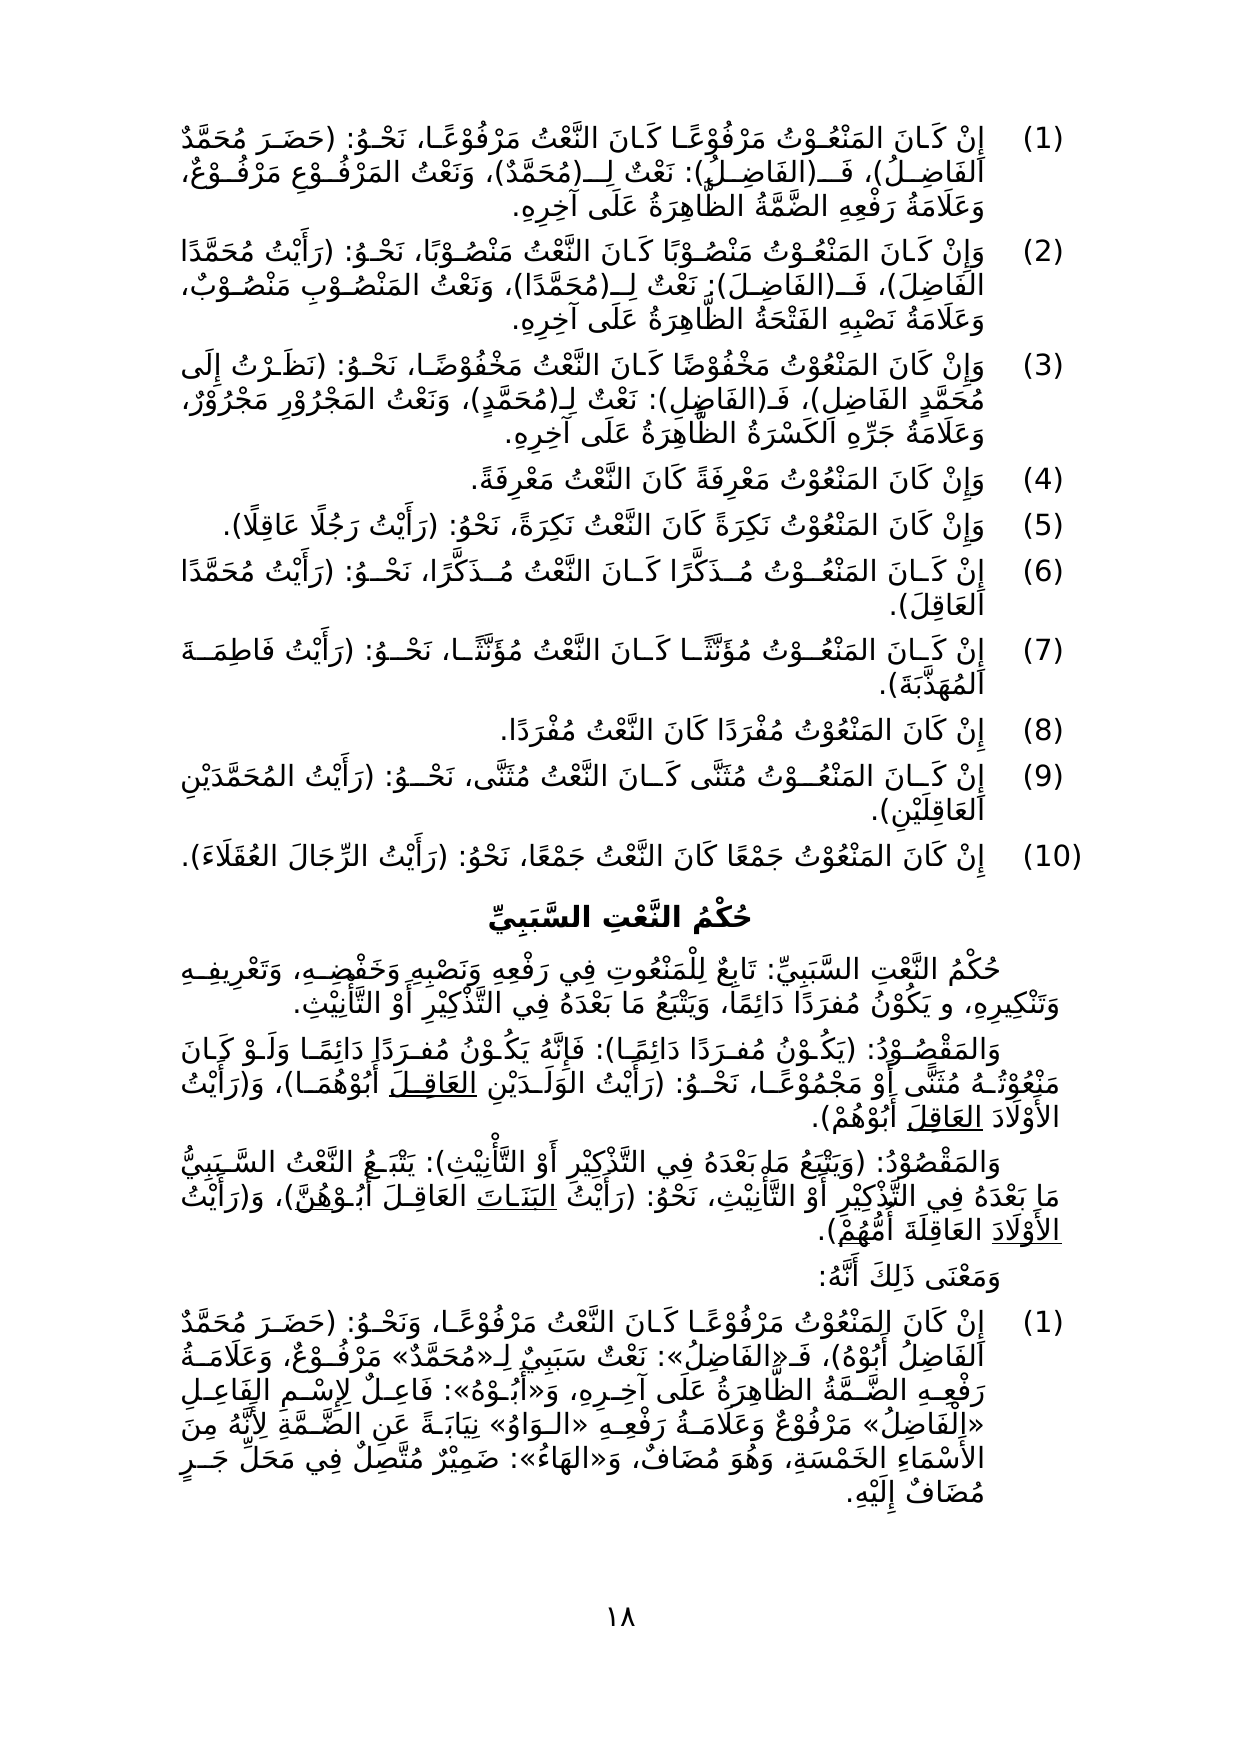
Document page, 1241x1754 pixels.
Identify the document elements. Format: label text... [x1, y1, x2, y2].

list إِنْ كَانَ المَنْعُوْتُ مُثَنَّى كَانَ النَّعْتُ مُثَنَّى، نَحْوُ: (رَأَيْتُ المُحَمَّدَيْنِ العَاقِلَيْنِ). [180, 759, 1023, 827]
list وَإِنْ كَانَ المَنْعُوْتُ مَعْرِفَةً كَانَ النَّعْتُ مَعْرِفَةً. [180, 462, 1023, 496]
list إِنْ كَانَ المَنْعُوْتُ مُذَكَّرًا كَانَ النَّعْتُ مُذَكَّرًا، نَحْوُ: (رَأَيْتُ مُحَمَّدًا العَاقِلَ). [180, 554, 1023, 622]
subtitle حُكْمُ النَّعْتِ السَّبَبِيِّ [180, 900, 1060, 934]
list وَإِنْ كَانَ المَنْعُوْتُ مَخْفُوْضًا كَانَ النَّعْتُ مَخْفُوْضًا، نَحْوُ: (نَظَرْتُ إِلَى مُحَمَّدٍ الفَاضِلِ)، فَـ(الفَاضِلِ): نَعْتٌ لِـ(مُحَمَّدٍ)، وَنَعْتُ المَجْرُوْرِ مَجْرُوْرٌ، وَعَلَامَةُ جَرِّهِ الكَسْرَةُ الظَّاهِرَةُ عَلَى آخِرِهِ. [180, 348, 1023, 450]
list وَإِنْ كَانَ المَنْعُوْتُ مَنْصُوْبًا كَانَ النَّعْتُ مَنْصُوْبًا، نَحْوُ: (رَأَيْتُ مُحَمَّدًا الفَاضِلَ)، فَـ(الفَاضِلَ): نَعْتٌ لِـ(مُحَمَّدًا)، وَنَعْتُ المَنْصُوْبِ مَنْصُوْبٌ، وَعَلَامَةُ نَصْبِهِ الفَتْحَةُ الظَّاهِرَةُ عَلَى آخِرِهِ. [180, 235, 1023, 337]
list إِنْ كَانَ المَنْعُوْتُ مُؤَنَّثًا كَانَ النَّعْتُ مُؤَنَّثًا، نَحْوُ: (رَأَيْتُ فَاطِمَةَ المُهَذَّبَةَ). [180, 634, 1023, 702]
list إِنْ كَانَ المَنْعُوْتُ مَرْفُوْعًا كَانَ النَّعْتُ مَرْفُوْعًا، نَحْوُ: (حَضَرَ مُحَمَّدٌ الفَاضِلُ)، فَـ(الفَاضِلُ): نَعْتٌ لِـ(مُحَمَّدٌ)، وَنَعْتُ المَرْفُوْعِ مَرْفُوْعٌ، وَعَلَامَةُ رَفْعِهِ الضَّمَّةُ الظَّاهِرَةُ عَلَى آخِرِهِ. [180, 121, 1023, 223]
list إِنْ كَانَ المَنْعُوْتُ جَمْعًا كَانَ النَّعْتُ جَمْعًا، نَحْوُ: (رَأَيْتُ الرِّجَالَ العُقَلَاءَ). [180, 839, 1023, 873]
list إِنْ كَانَ المَنْعُوْتُ مُفْرَدًا كَانَ النَّعْتُ مُفْرَدًا. [180, 713, 1023, 747]
text وَالمَقْصُوْدُ: (يَكُوْنُ مُفرَدًا دَائِمًا): فَإِنَّهُ يَكُوْنُ مُفرَدًا دَائِمًا وَلَوْ كَانَ مَنْعُوْتُهُ مُثَنًّى أَوْ مَجْمُوْعًا، نَحْوُ: (رَأَيْتُ الوَلَدَيْنِ العَاقِلَ أَبُوْهُمَا)، وَ(رَأَيْتُ الأَوْلَادَ العَاقِلَ أَبُوْهُمْ). [180, 1032, 1060, 1134]
list وَإِنْ كَانَ المَنْعُوْتُ نَكِرَةً كَانَ النَّعْتُ نَكِرَةً، نَحْوُ: (رَأَيْتُ رَجُلًا عَاقِلًا). [180, 508, 1023, 542]
list إِنْ كَانَ المَنْعُوْتُ مَرْفُوْعًا كَانَ النَّعْتُ مَرْفُوْعًا، وَنَحْوُ: (حَضَرَ مُحَمَّدٌ الفَاضِلُ أَبُوْهُ)، فَـ«الفَاضِلُ»: نَعْتٌ سَبَبِيٌ لِـ«مُحَمَّدٌ» مَرْفُوْعٌ، وَعَلَامَةُ رَفْعِهِ الضَّمَّةُ الظَّاهِرَةُ عَلَى آخِرِهِ، وَ«أَبُوْهُ»: فَاعِلٌ لِإِسْمِ الفَاعِلِ «الْفَاضِلُ» مَرْفُوْعٌ وَعَلَامَةُ رَفْعِهِ «الوَاوُ» نِيَابَةً عَنِ الضَّمَّةِ لِأَنَّهُ مِنَ الأَسْمَاءِ الخَمْسَةِ، وَهُوَ مُضَافٌ، وَ«الهَاءُ»: ضَمِيْرٌ مُتَّصِلٌ فِي مَحَلِّ جَرٍ مُضَافٌ إِلَيْهِ. [180, 1305, 1023, 1509]
text وَالمَقْصُوْدُ: (وَيَتْبَعُ مَا بَعْدَهُ فِي التَّذْكِيْرِ أَوْ التَّأْنِيْثِ): يَتْبَعُ النَّعْتُ السَّبَبِيُّ مَا بَعْدَهُ فِي التَّذْكِيْرِ أَوْ التَّأْنِيْثِ، نَحْوُ: (رَأَيْتُ البَنَاتَ العَاقِلَ أَبُوْهُنَّ)، وَ(رَأَيْتُ الأَوْلَادَ العَاقِلَةَ أُمُّهُمْ). [180, 1146, 1060, 1248]
text وَمَعْنَى ذَلِكَ أَنَّهُ: [180, 1259, 1060, 1293]
text حُكْمُ النَّعْتِ السَّبَبِيِّ: تَابِعٌ لِلْمَنْعُوتِ فِي رَفْعِهِ وَنَصْبِهِ وَخَفْضِهِ، وَتَعْرِيفِهِ وَتَنْكِيرِهِ، و يَكُوْنُ مُفرَدًا دَائِمًا، وَيَتْبَعُ مَا بَعْدَهُ فِي التَّذْكِيْرِ أَوْ التَّأْنِيْثِ. [180, 952, 1060, 1020]
